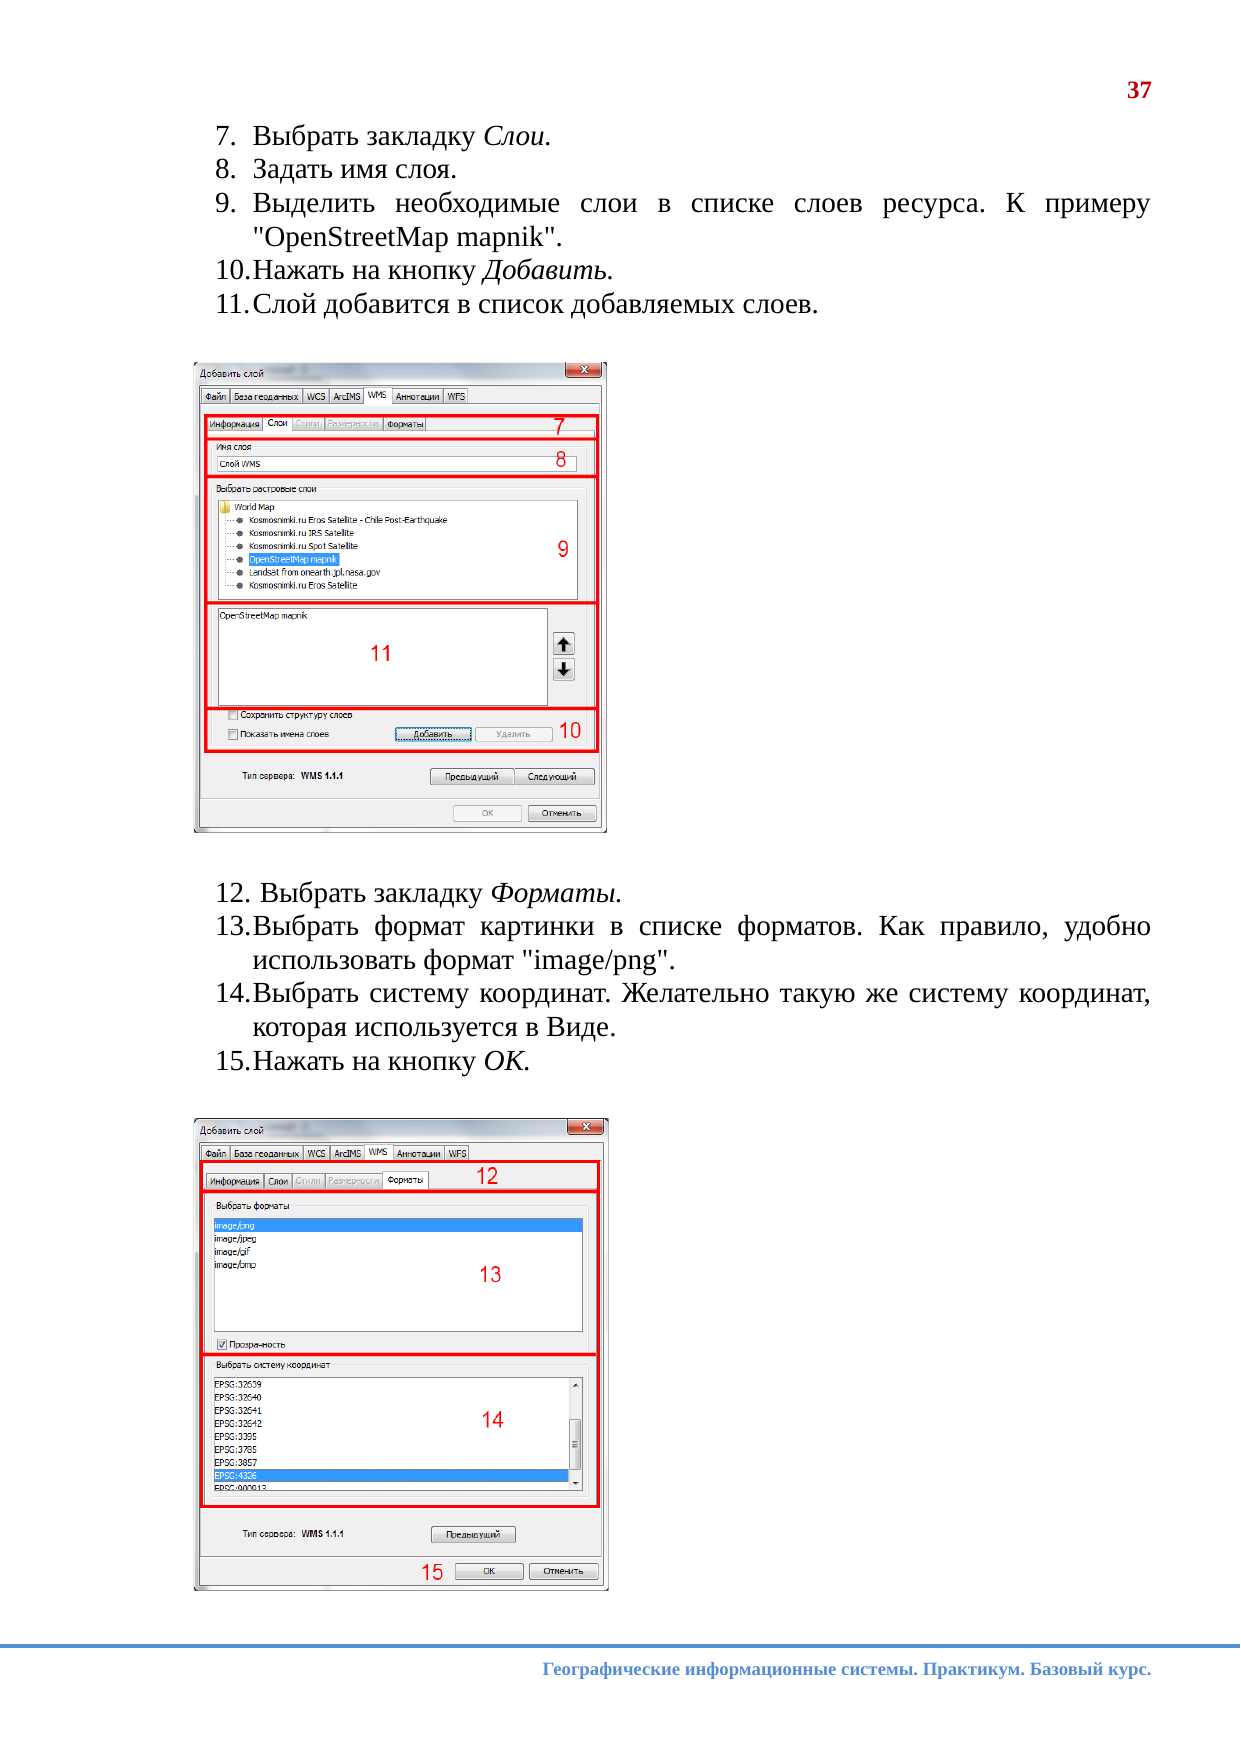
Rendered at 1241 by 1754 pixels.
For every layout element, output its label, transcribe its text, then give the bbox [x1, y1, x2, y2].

list Задать имя слоя. [215, 152, 1152, 185]
list Слой добавится в список добавляемых слоев. [215, 286, 1152, 319]
picture [193, 362, 607, 833]
list Выбрать закладку Форматы. [215, 875, 1152, 908]
list Выбрать закладку Слои. [215, 118, 1152, 152]
picture [193, 1118, 609, 1591]
list Нажать на кнопку Добавить. [215, 252, 1152, 286]
list Выбрать систему координат. Желательно такую же систему координат, которая используется в Виде. [215, 976, 1152, 1043]
list Выбрать формат картинки в списке форматов. Как правило, удобно использовать формат "image/png". [215, 908, 1152, 976]
list Выделить необходимые слои в списке слоев ресурса. К примеру "OpenStreetMap mapnik". [215, 185, 1152, 252]
list Нажать на кнопку ОК. [215, 1043, 1152, 1076]
